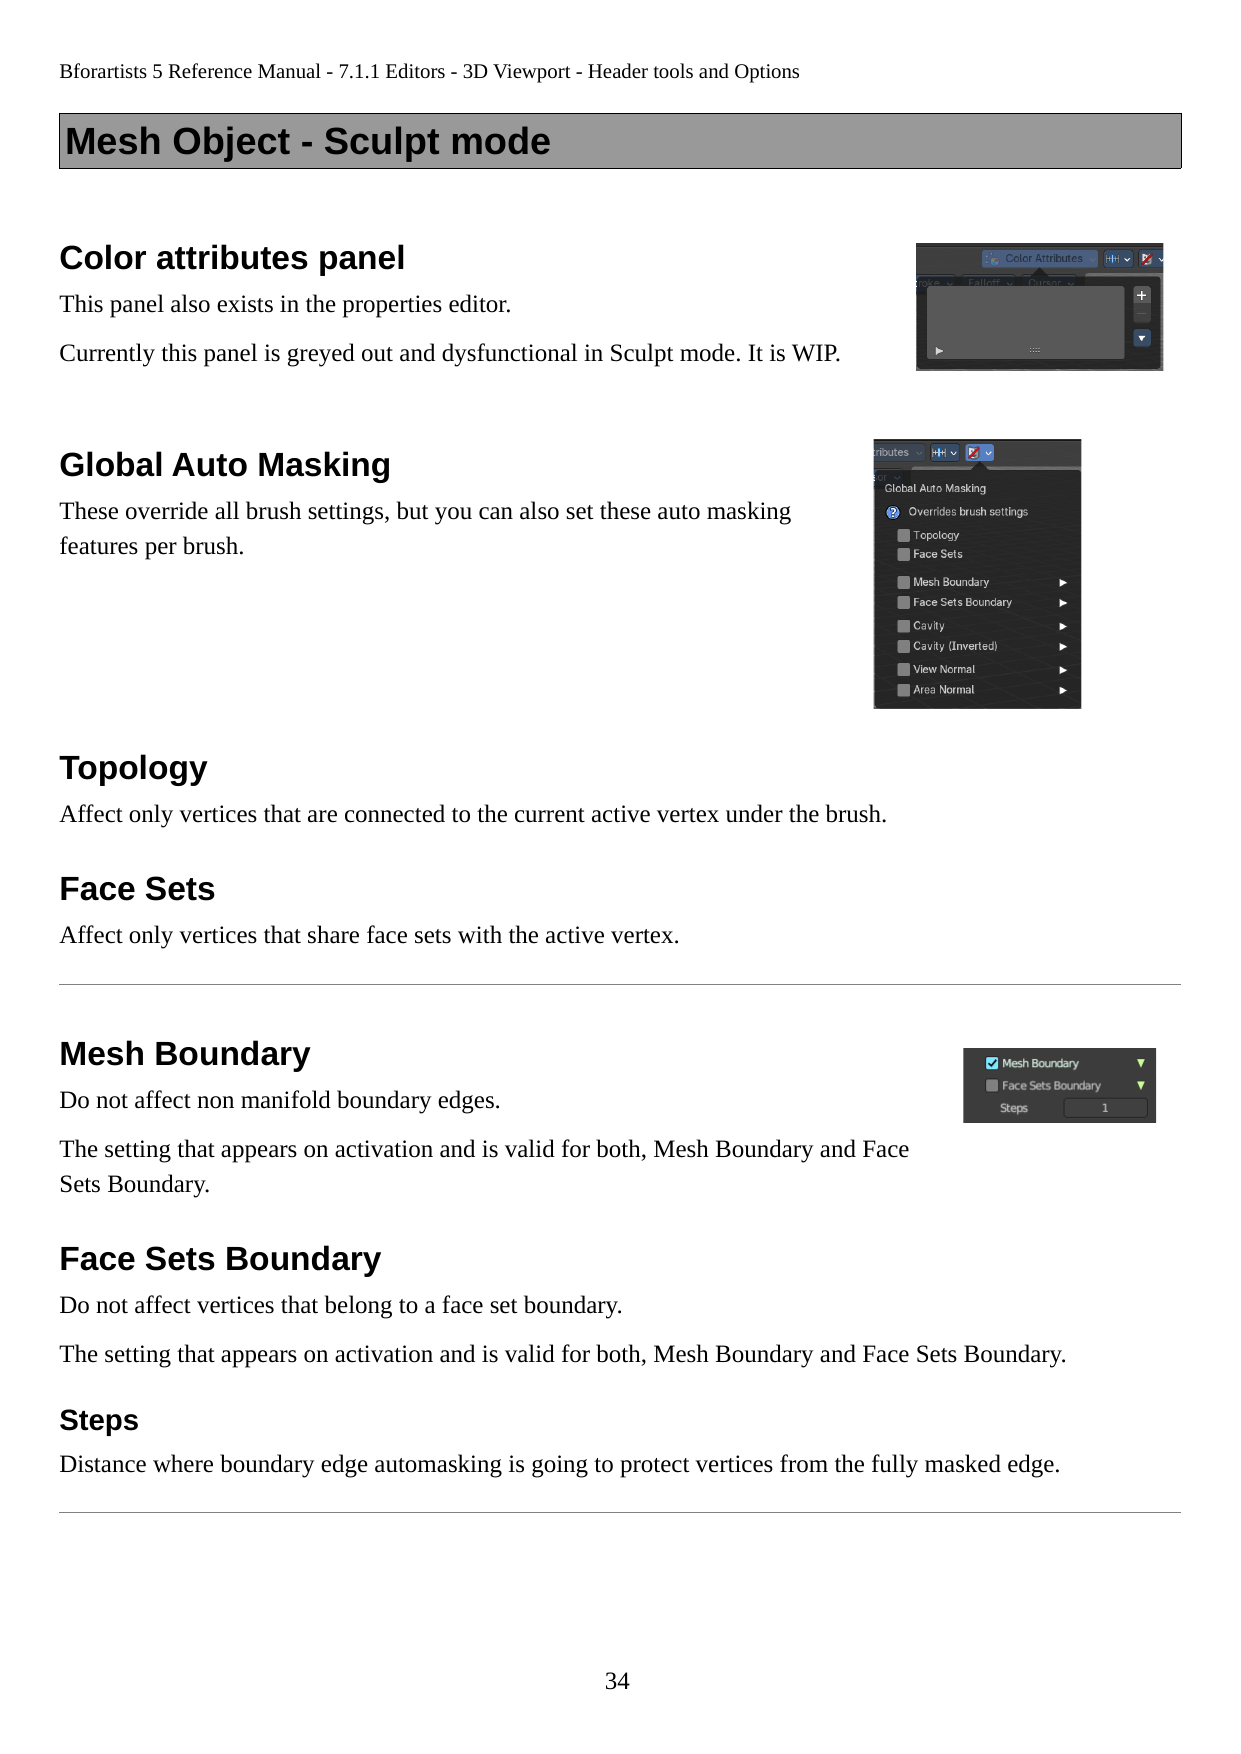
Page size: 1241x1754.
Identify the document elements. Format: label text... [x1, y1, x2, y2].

text Affect only vertices that share face sets with the active vertex. [59, 920, 1181, 949]
picture [873, 439, 1082, 709]
text Currently this panel is greyed out and dysfunctional in Sculpt mode. It is WIP. [59, 338, 916, 367]
subtitle Face Sets Boundary [59, 1239, 1181, 1277]
subtitle [1082, 445, 1181, 484]
subtitle Face Sets [59, 869, 1181, 907]
picture [916, 243, 1164, 371]
text Do not affect vertices that belong to a face set boundary. [59, 1290, 1181, 1318]
text Distance where boundary edge automasking is going to protect vertices from the fully masked edge. [59, 1449, 1181, 1477]
text The setting that appears on activation and is valid for both, Mesh Boundary and Face Sets Boundary. [59, 1339, 1181, 1368]
subtitle Global Auto Masking [59, 445, 873, 484]
table_header Mesh Object - Sculpt mode [60, 114, 1181, 168]
text [1082, 496, 1181, 559]
text These override all brush settings, but you can also set these auto masking features per brush. [59, 496, 873, 559]
subtitle Steps [59, 1402, 1181, 1436]
text Affect only vertices that are connected to the current active vertex under the brush. [59, 799, 1181, 828]
picture [963, 1048, 1157, 1123]
text This panel also exists in the properties editor. [59, 289, 916, 318]
subtitle Mesh Boundary [59, 1034, 1181, 1073]
subtitle Color attributes panel [59, 238, 1181, 276]
text The setting that appears on activation and is valid for both, Mesh Boundary and Face Sets Boundary. [59, 1134, 1181, 1197]
subtitle Topology [59, 748, 1181, 786]
text Do not affect non manifold boundary edges. [59, 1085, 963, 1114]
